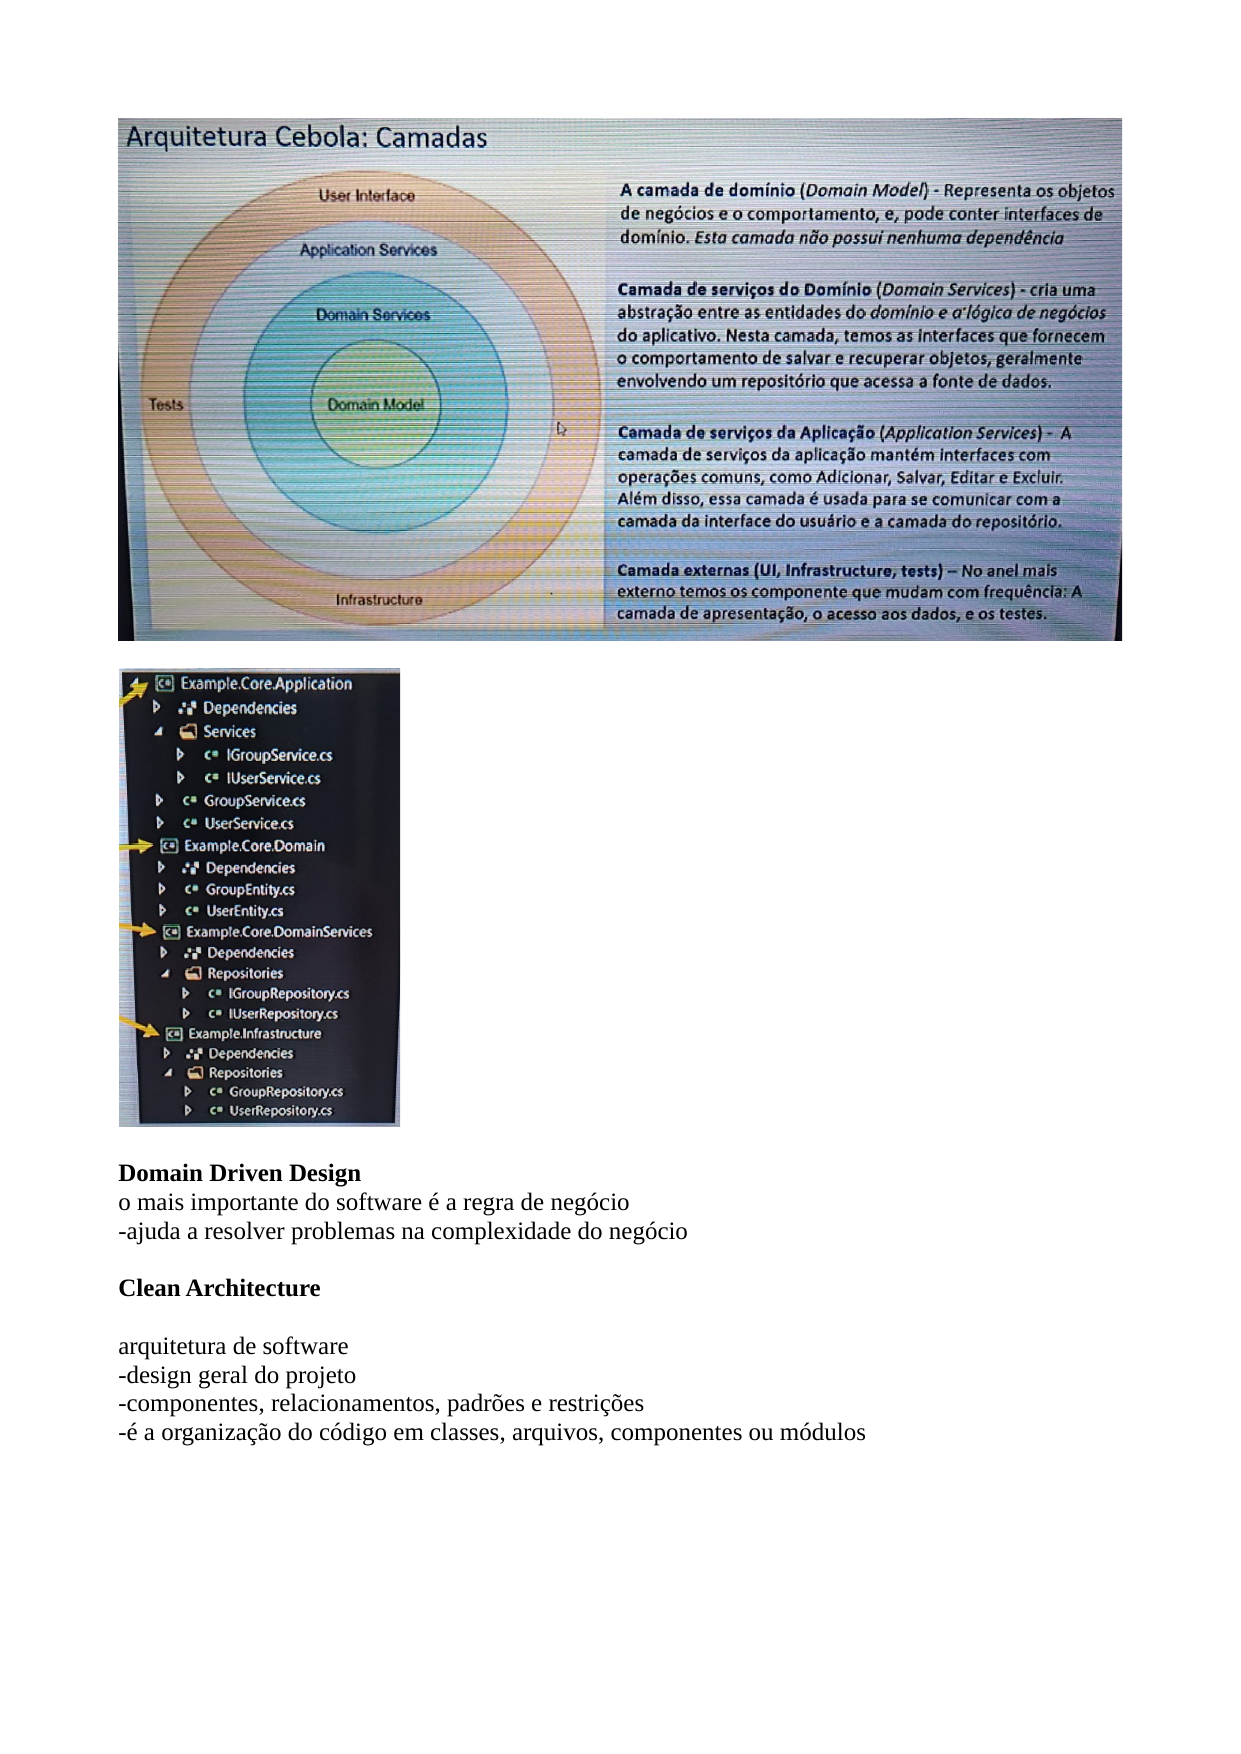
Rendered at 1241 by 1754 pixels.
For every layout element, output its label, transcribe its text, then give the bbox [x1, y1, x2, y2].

text Domain Driven Design [118, 1158, 1122, 1187]
text arquitetura de software [118, 1331, 1122, 1360]
text -design geral do projeto [118, 1360, 1122, 1388]
text Clean Architecture [118, 1273, 1122, 1302]
picture [119, 668, 401, 1127]
text -é a organização do código em classes, arquivos, componentes ou módulos [118, 1417, 1122, 1446]
text o mais importante do software é a regra de negócio [118, 1187, 1122, 1216]
picture [118, 118, 1123, 641]
text -componentes, relacionamentos, padrões e restrições [118, 1388, 1122, 1417]
text -ajuda a resolver problemas na complexidade do negócio [118, 1216, 1122, 1245]
